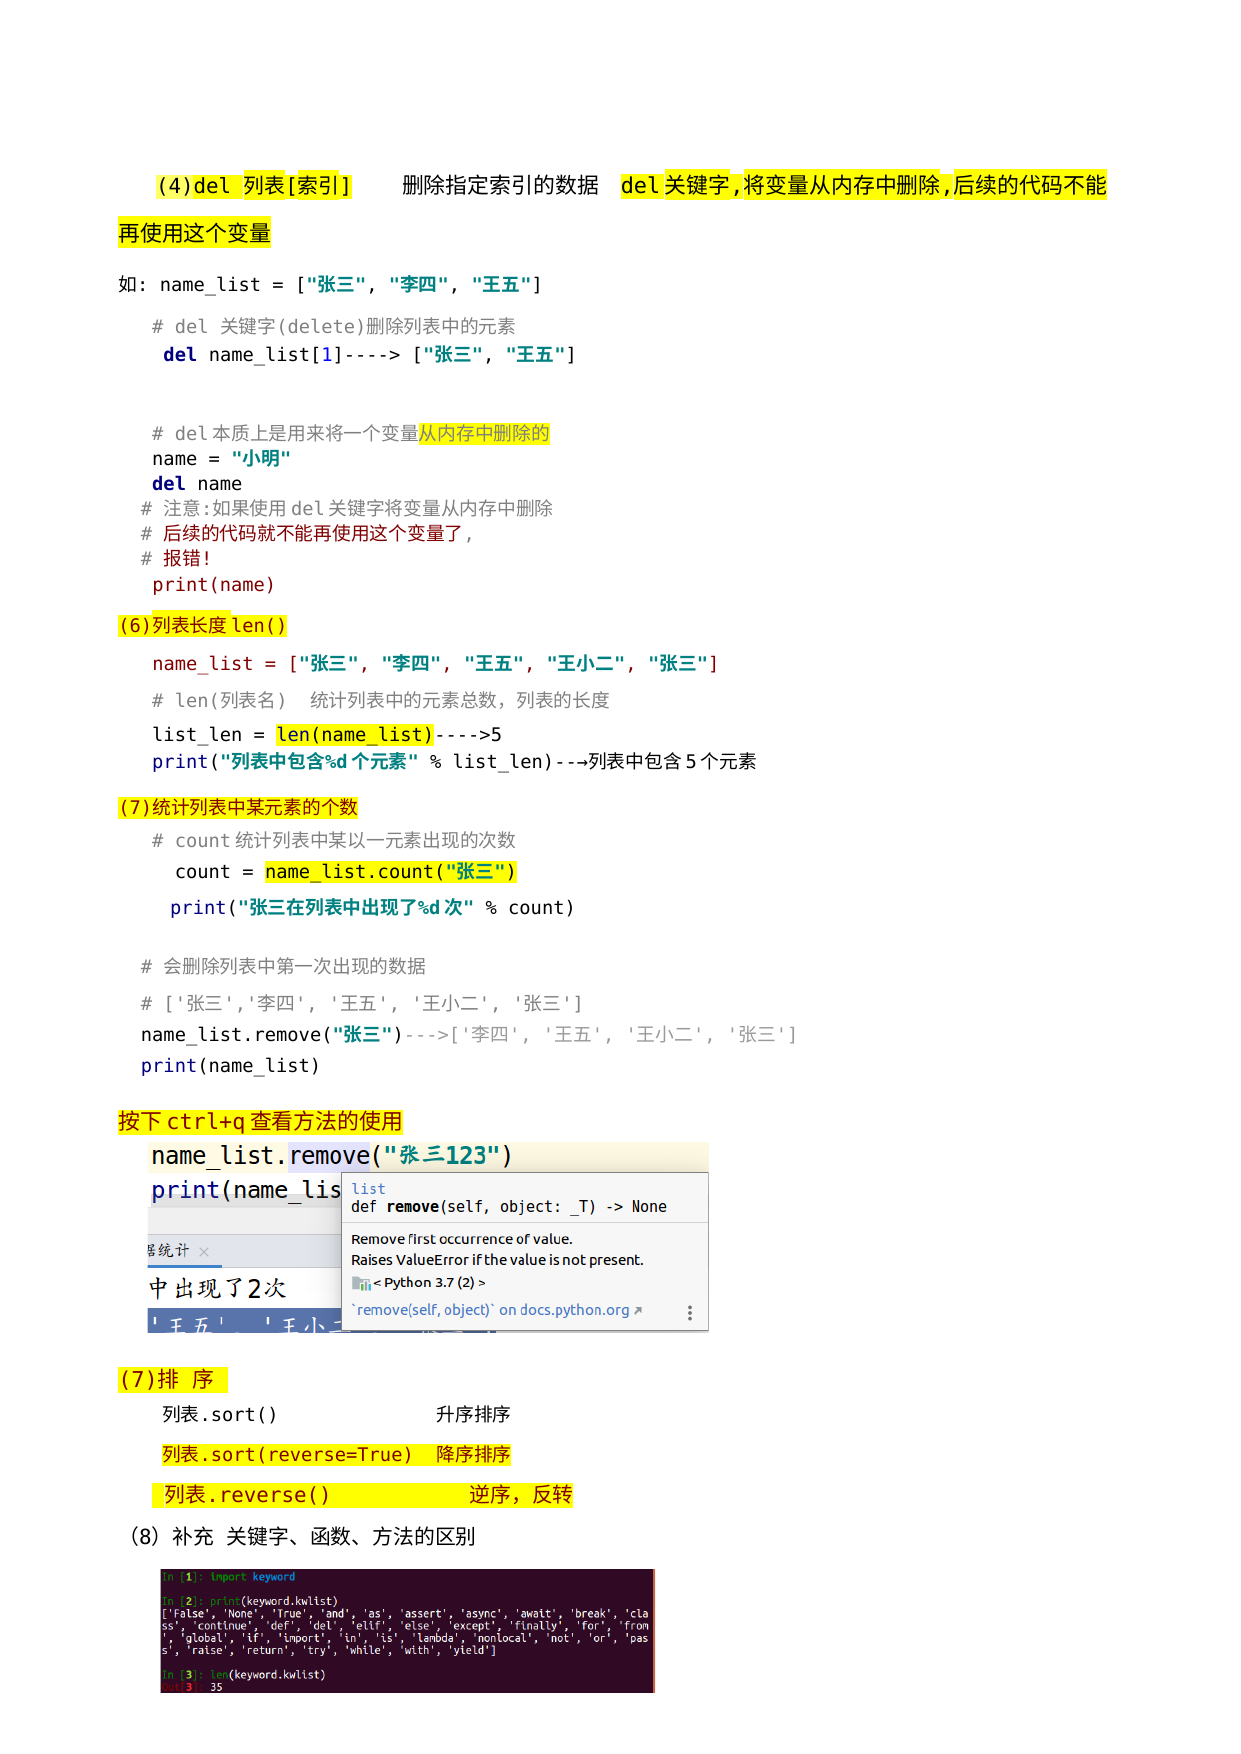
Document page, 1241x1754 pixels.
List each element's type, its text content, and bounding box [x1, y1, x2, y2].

text print("张三在列表中出现了%d次" % count) [118, 886, 1122, 921]
text print("列表中包含%d个元素" % list_len)--→列表中包含5个元素 [118, 752, 1122, 773]
text del name_list[1]----> ["张三", "王五"] [118, 344, 1122, 366]
text 按下ctrl+q查看方法的使用 [118, 1109, 1122, 1135]
picture [160, 1569, 656, 1693]
text # 会删除列表中第一次出现的数据 [118, 956, 1122, 978]
text # 注意:如果使用del关键字将变量从内存中删除 [118, 498, 1122, 520]
text 列表.reverse() 逆序，反转 [118, 1483, 1122, 1508]
text # del 关键字(delete)删除列表中的元素 [118, 316, 1122, 338]
text # ['张三','李四', '王五', '王小二', '张三'] [118, 993, 1122, 1015]
text # 后续的代码就不能再使用这个变量了, [118, 523, 1122, 545]
text del name [118, 473, 1122, 495]
picture [147, 1142, 709, 1333]
text (7)统计列表中某元素的个数 [118, 797, 1122, 819]
text name_list = ["张三", "李四", "王五", "王小二", "张三"] [118, 653, 1122, 675]
text list_len = len(name_list)---->5 [118, 724, 1122, 746]
text name_list.remove("张三")--->['李四', '王五', '王小二', '张三'] [118, 1024, 1122, 1046]
text # 报错! [118, 548, 1122, 570]
text print(name) [118, 573, 1122, 595]
text (7)排 序 [118, 1367, 1122, 1393]
text 如: name_list = ["张三", "李四", "王五"] [118, 269, 1122, 297]
text (6)列表长度len() [118, 610, 1122, 637]
text 列表.sort() 升序排序 [118, 1404, 1122, 1426]
text # del本质上是用来将一个变量从内存中删除的 [118, 423, 1122, 445]
text # count统计列表中某以一元素出现的次数 [118, 831, 1122, 852]
text print(name_list) [118, 1055, 1122, 1077]
text 列表.sort(reverse=True) 降序排序 [118, 1444, 1122, 1466]
text name = "小明" [118, 448, 1122, 470]
text (4)del 列表[索引] 删除指定索引的数据 del关键字,将变量从内存中删除,后续的代码不能再使用这个变量 [118, 168, 1122, 248]
text （8）补充 关键字、函数、方法的区别 [118, 1525, 1122, 1549]
text count = name_list.count("张三") [118, 861, 1122, 883]
text # len(列表名) 统计列表中的元素总数，列表的长度 [118, 690, 1122, 712]
